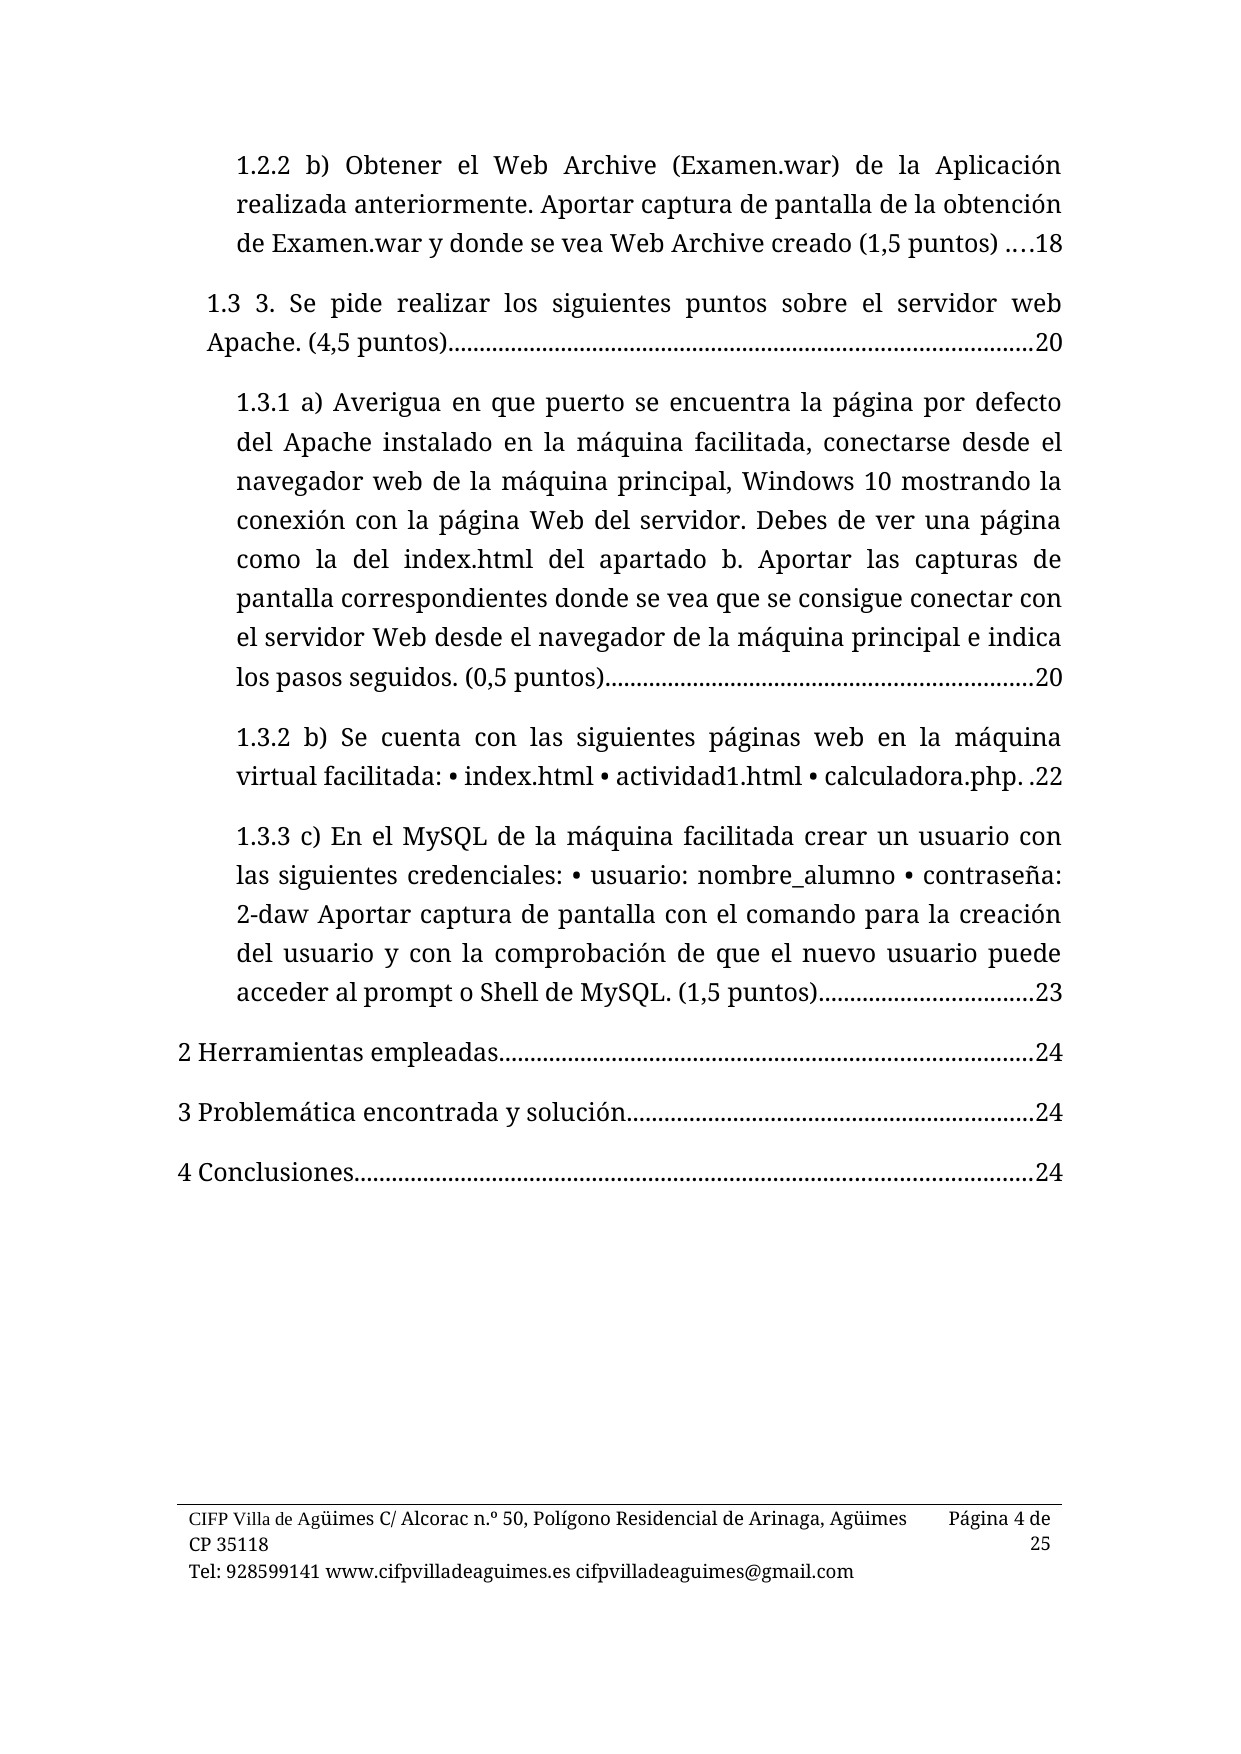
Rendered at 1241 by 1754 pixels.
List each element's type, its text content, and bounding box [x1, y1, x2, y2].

text 1.3.2 b) Se cuenta con las siguientes páginas web en la máquina virtual facilitada: • index.html • actividad1.html • calculadora.php 22 [236, 719, 1063, 792]
text 4 Conclusiones 24 [177, 1155, 1063, 1189]
text 2 Herramientas empleadas 24 [177, 1035, 1063, 1069]
text 1.2.2 b) Obtener el Web Archive (Examen.war) de la Aplicación realizada anteriormente. Aportar captura de pantalla de la obtención de Examen.war y donde se vea Web Archive creado (1,5 puntos) . 18 [236, 148, 1063, 260]
text 1.3 3. Se pide realizar los siguientes puntos sobre el servidor web Apache. (4,5 puntos). 20 [207, 286, 1063, 359]
text 3 Problemática encontrada y solución 24 [177, 1095, 1063, 1129]
text 1.3.1 a) Averigua en que puerto se encuentra la página por defecto del Apache instalado en la máquina facilitada, conectarse desde el navegador web de la máquina principal, Windows 10 mostrando la conexión con la página Web del servidor. Debes de ver una página como la del index.html del apartado b. Aportar las capturas de pantalla correspondientes donde se vea que se consigue conectar con el servidor Web desde el navegador de la máquina principal e indica los pasos seguidos. (0,5 puntos) 20 [236, 385, 1063, 693]
text 1.3.3 c) En el MySQL de la máquina facilitada crear un usuario con las siguientes credenciales: • usuario: nombre_alumno • contraseña: 2-daw Aportar captura de pantalla con el comando para la creación del usuario y con la comprobación de que el nuevo usuario puede acceder al prompt o Shell de MySQL. (1,5 puntos) 23 [236, 818, 1063, 1009]
